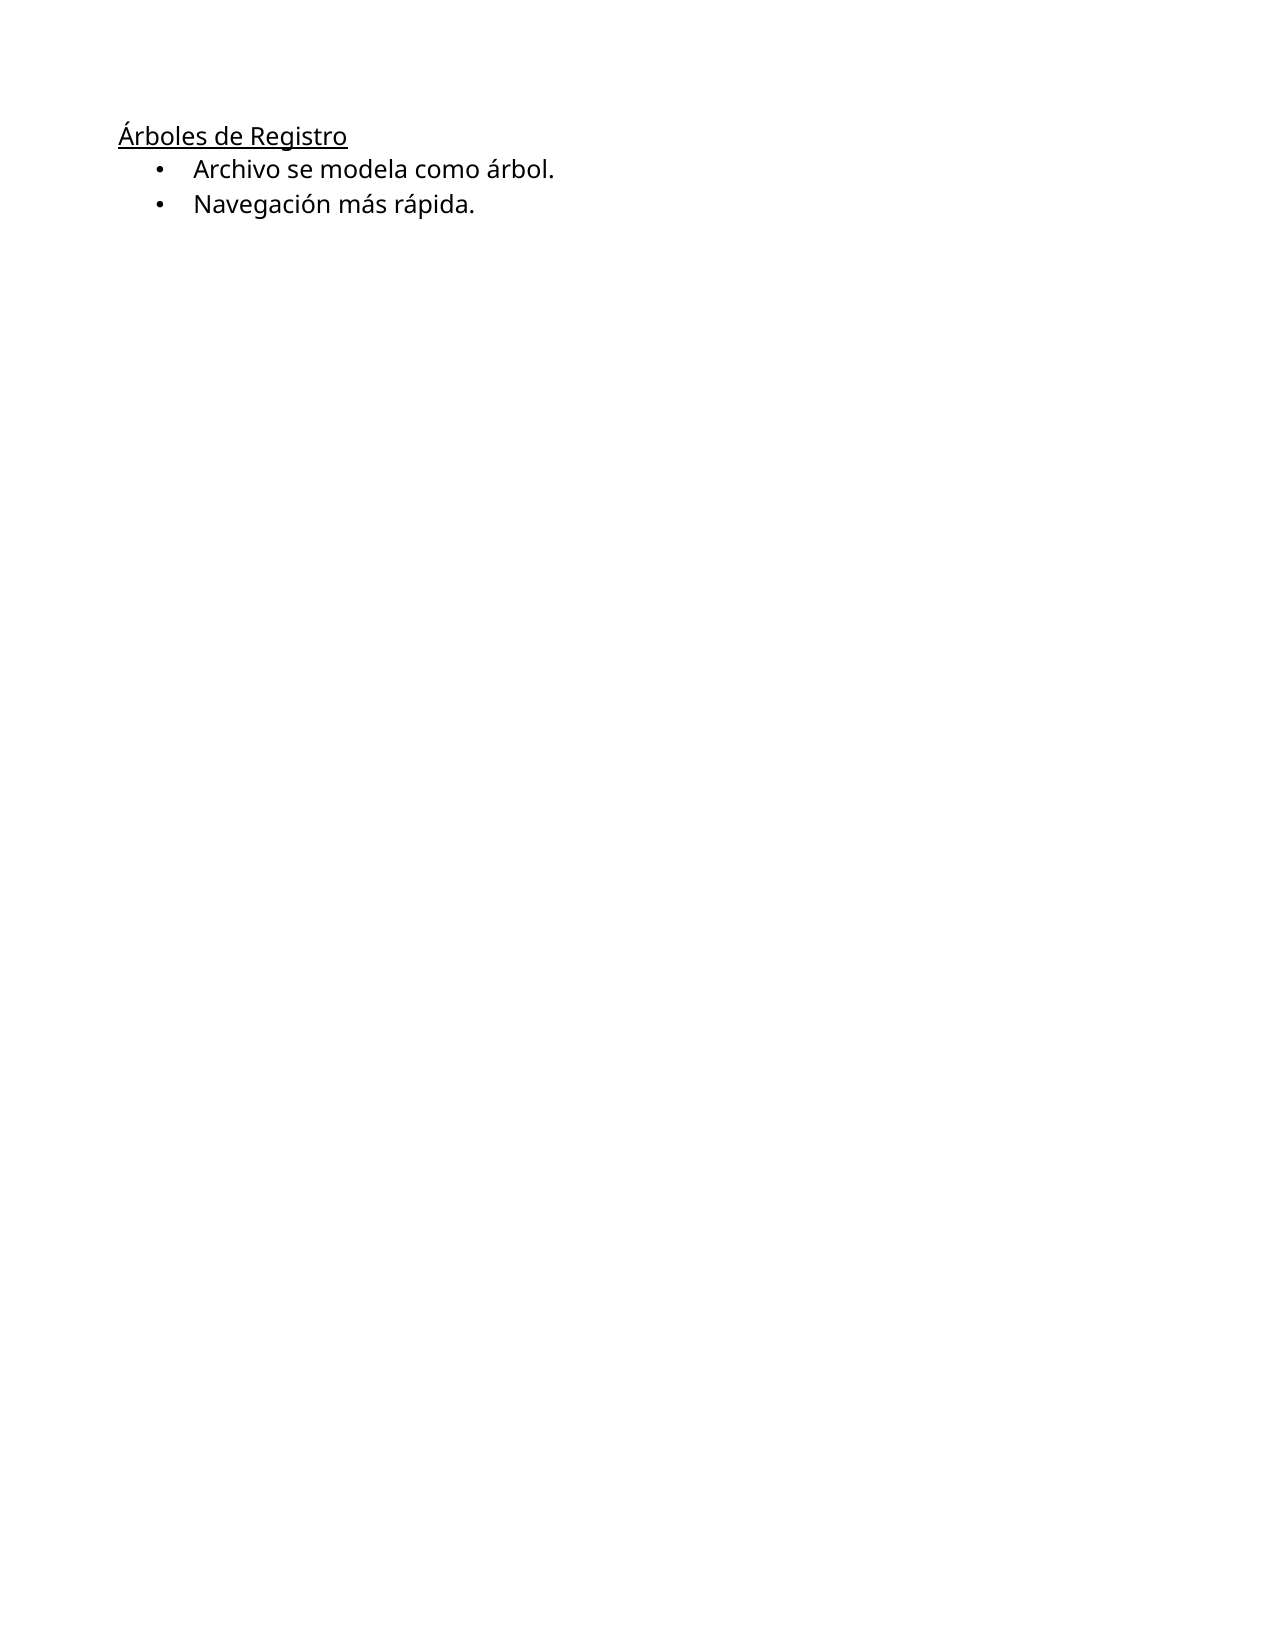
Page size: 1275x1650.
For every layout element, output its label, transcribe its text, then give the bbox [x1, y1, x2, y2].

text Árboles de Registro [118, 118, 1157, 152]
list Navegación más rápida. [156, 186, 1157, 220]
list Archivo se modela como árbol. [156, 152, 1157, 186]
